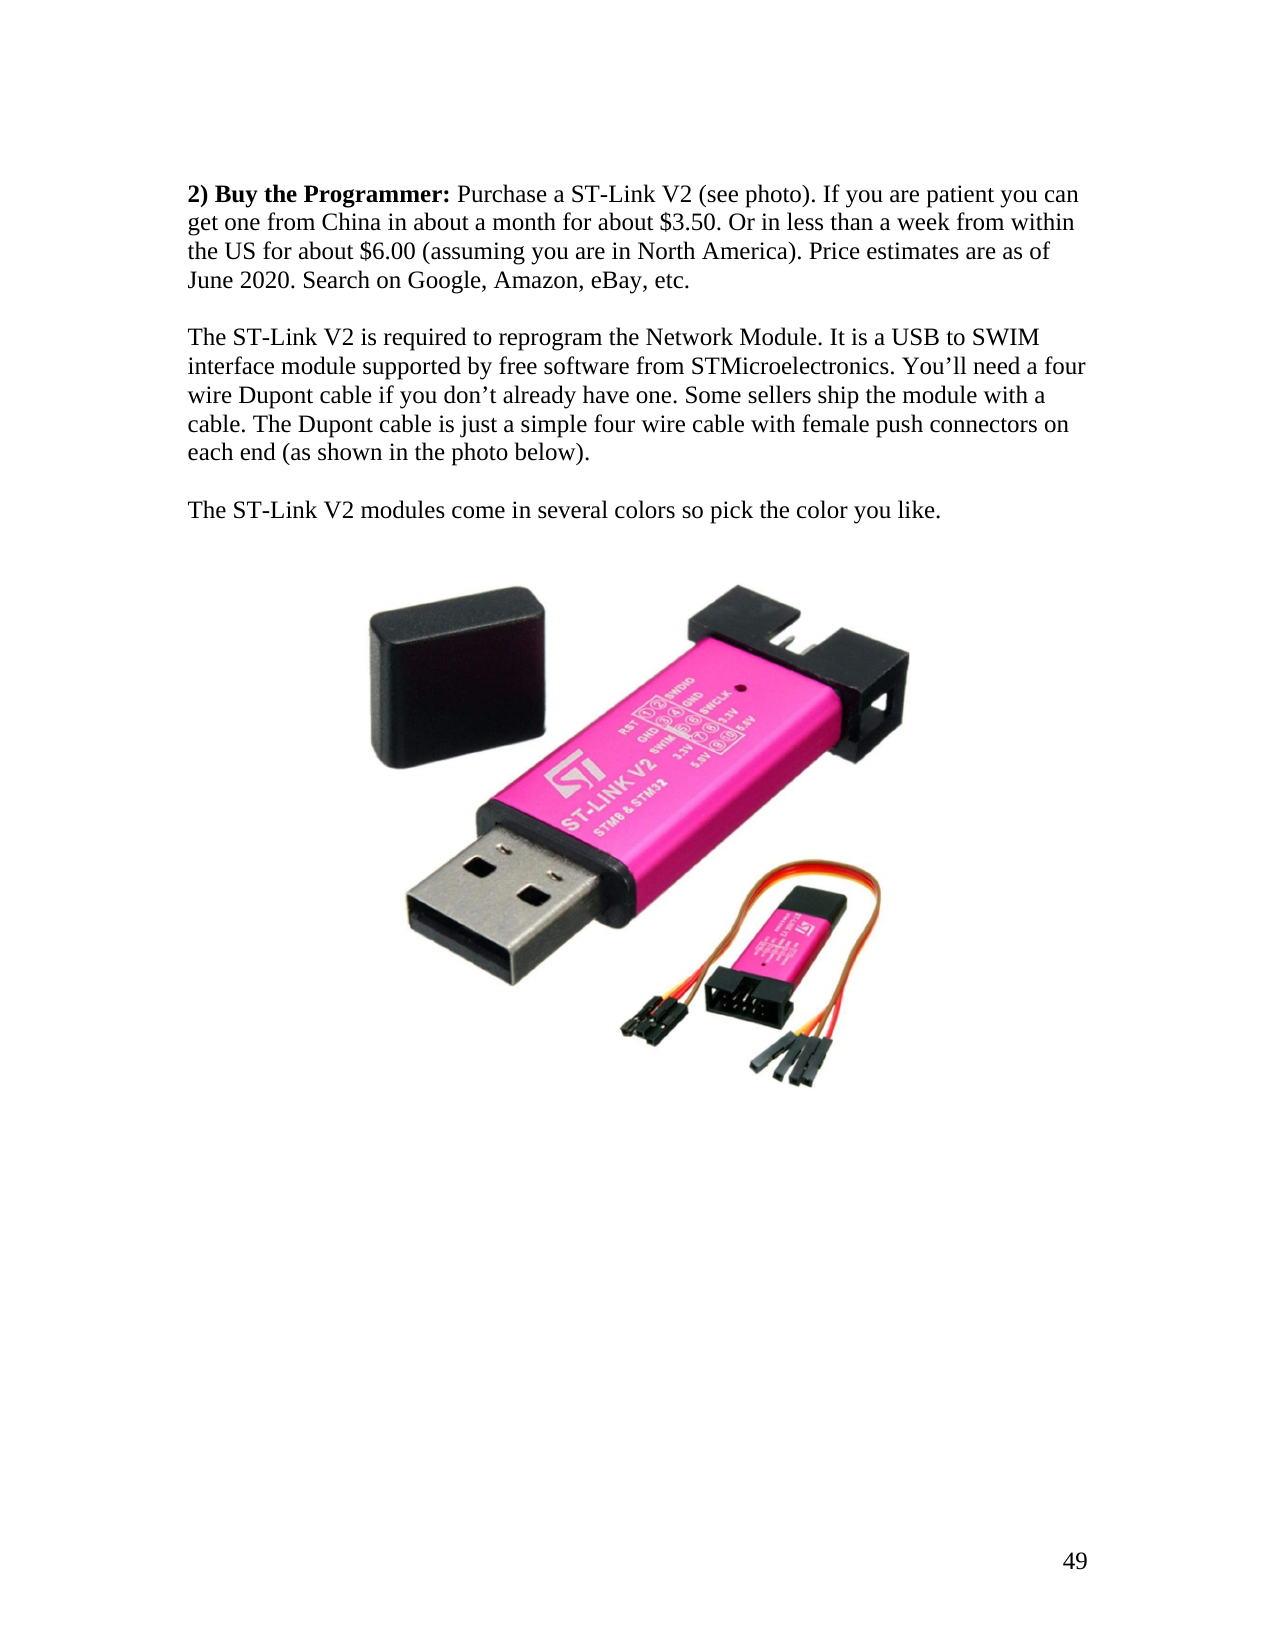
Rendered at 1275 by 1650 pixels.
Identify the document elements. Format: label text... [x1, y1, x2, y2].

text The ST-Link V2 is required to reprogram the Network Module. It is a USB to SWIM interface module supported by free software from STMicroelectronics. You’ll need a four wire Dupont cable if you don’t already have one. Some sellers ship the module with a cable. The Dupont cable is just a simple four wire cable with female push connectors on each end (as shown in the photo below). [187, 322, 1087, 466]
text 2) Buy the Programmer: Purchase a ST-Link V2 (see photo). If you are patient you can get one from China in about a month for about $3.50. Or in less than a week from within the US for about $6.00 (assuming you are in North America). Price estimates are as of June 2020. Search on Google, Amazon, eBay, etc. [187, 179, 1087, 294]
text The ST-Link V2 modules come in several colors so pick the color you like. [187, 495, 1087, 524]
picture [364, 581, 911, 1089]
